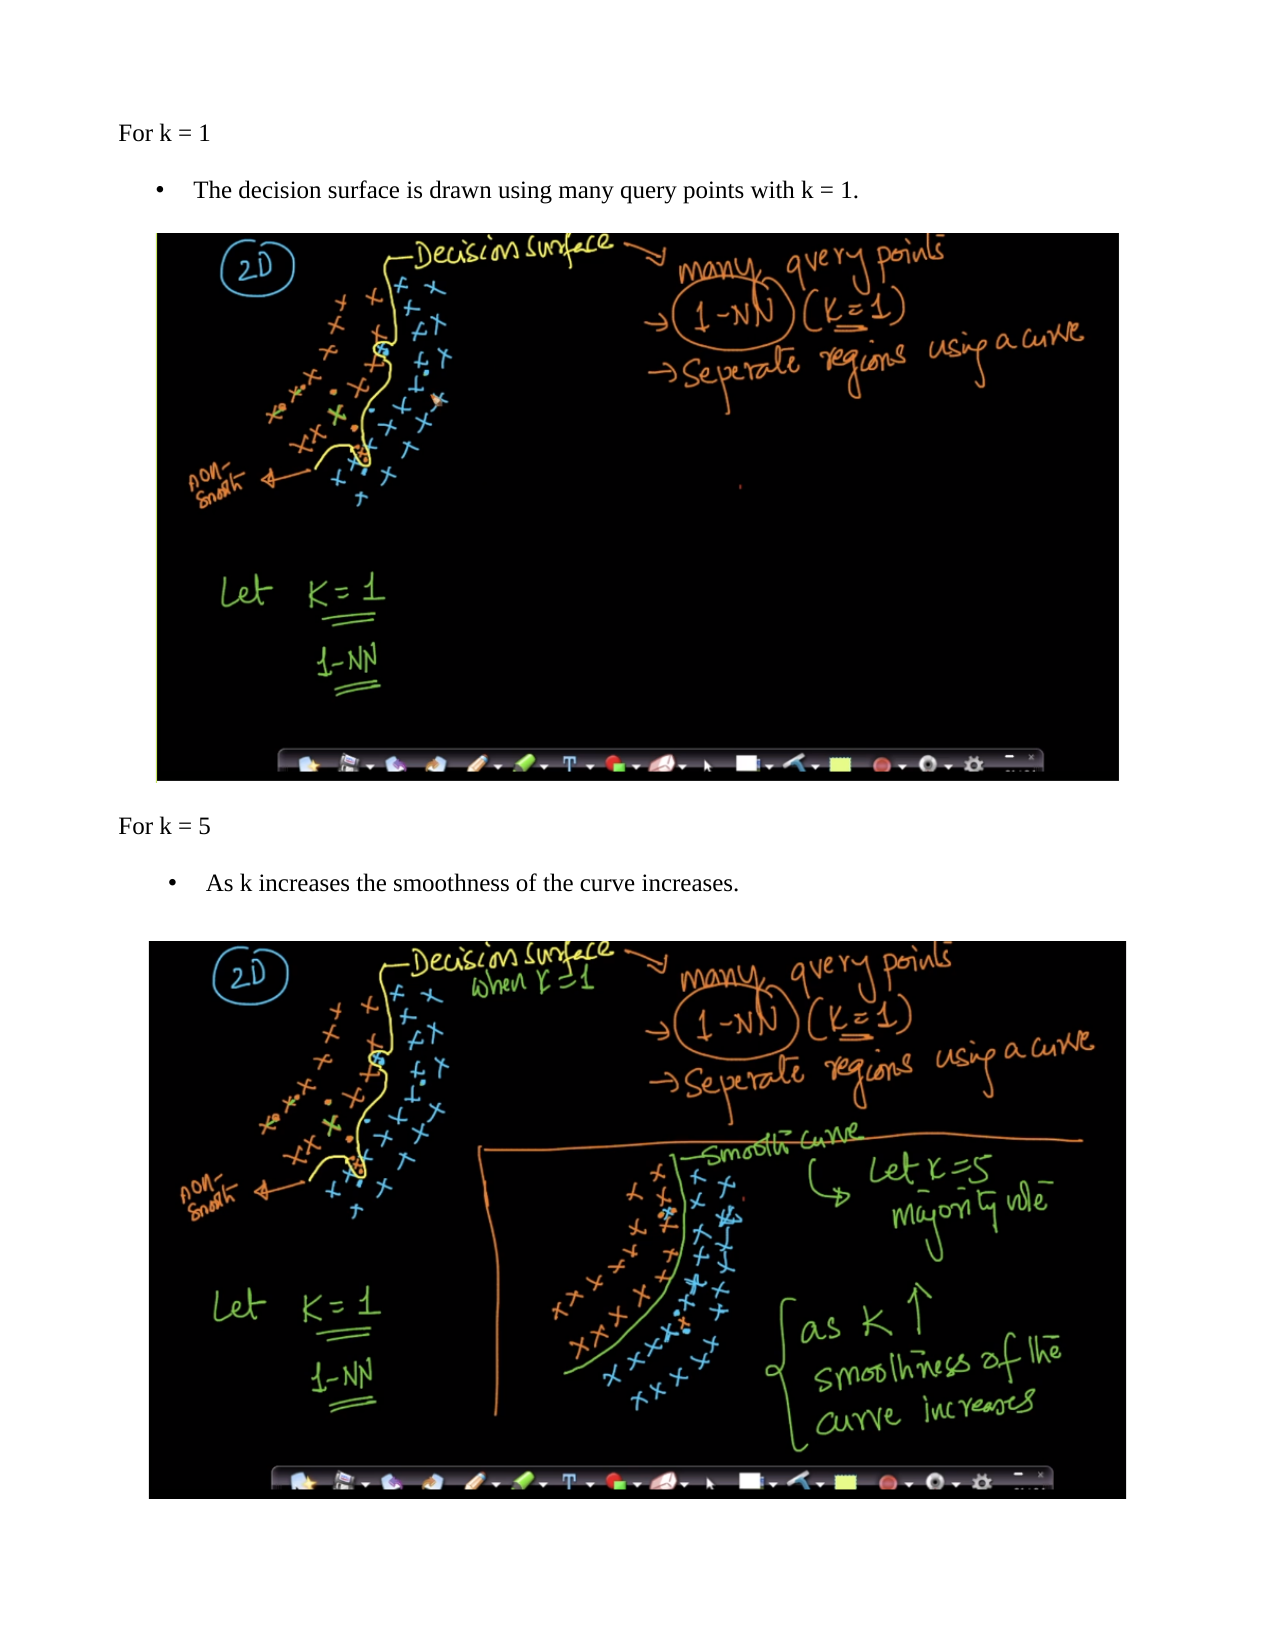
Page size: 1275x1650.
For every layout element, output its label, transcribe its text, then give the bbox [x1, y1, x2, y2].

list The decision surface is drawn using many query points with k = 1. [156, 176, 1157, 204]
text For k = 5 [118, 811, 1157, 840]
picture [148, 941, 1127, 1499]
text For k = 1 [118, 118, 1157, 147]
list As k increases the smoothness of the curve increases. [168, 868, 1157, 897]
picture [155, 233, 1120, 783]
